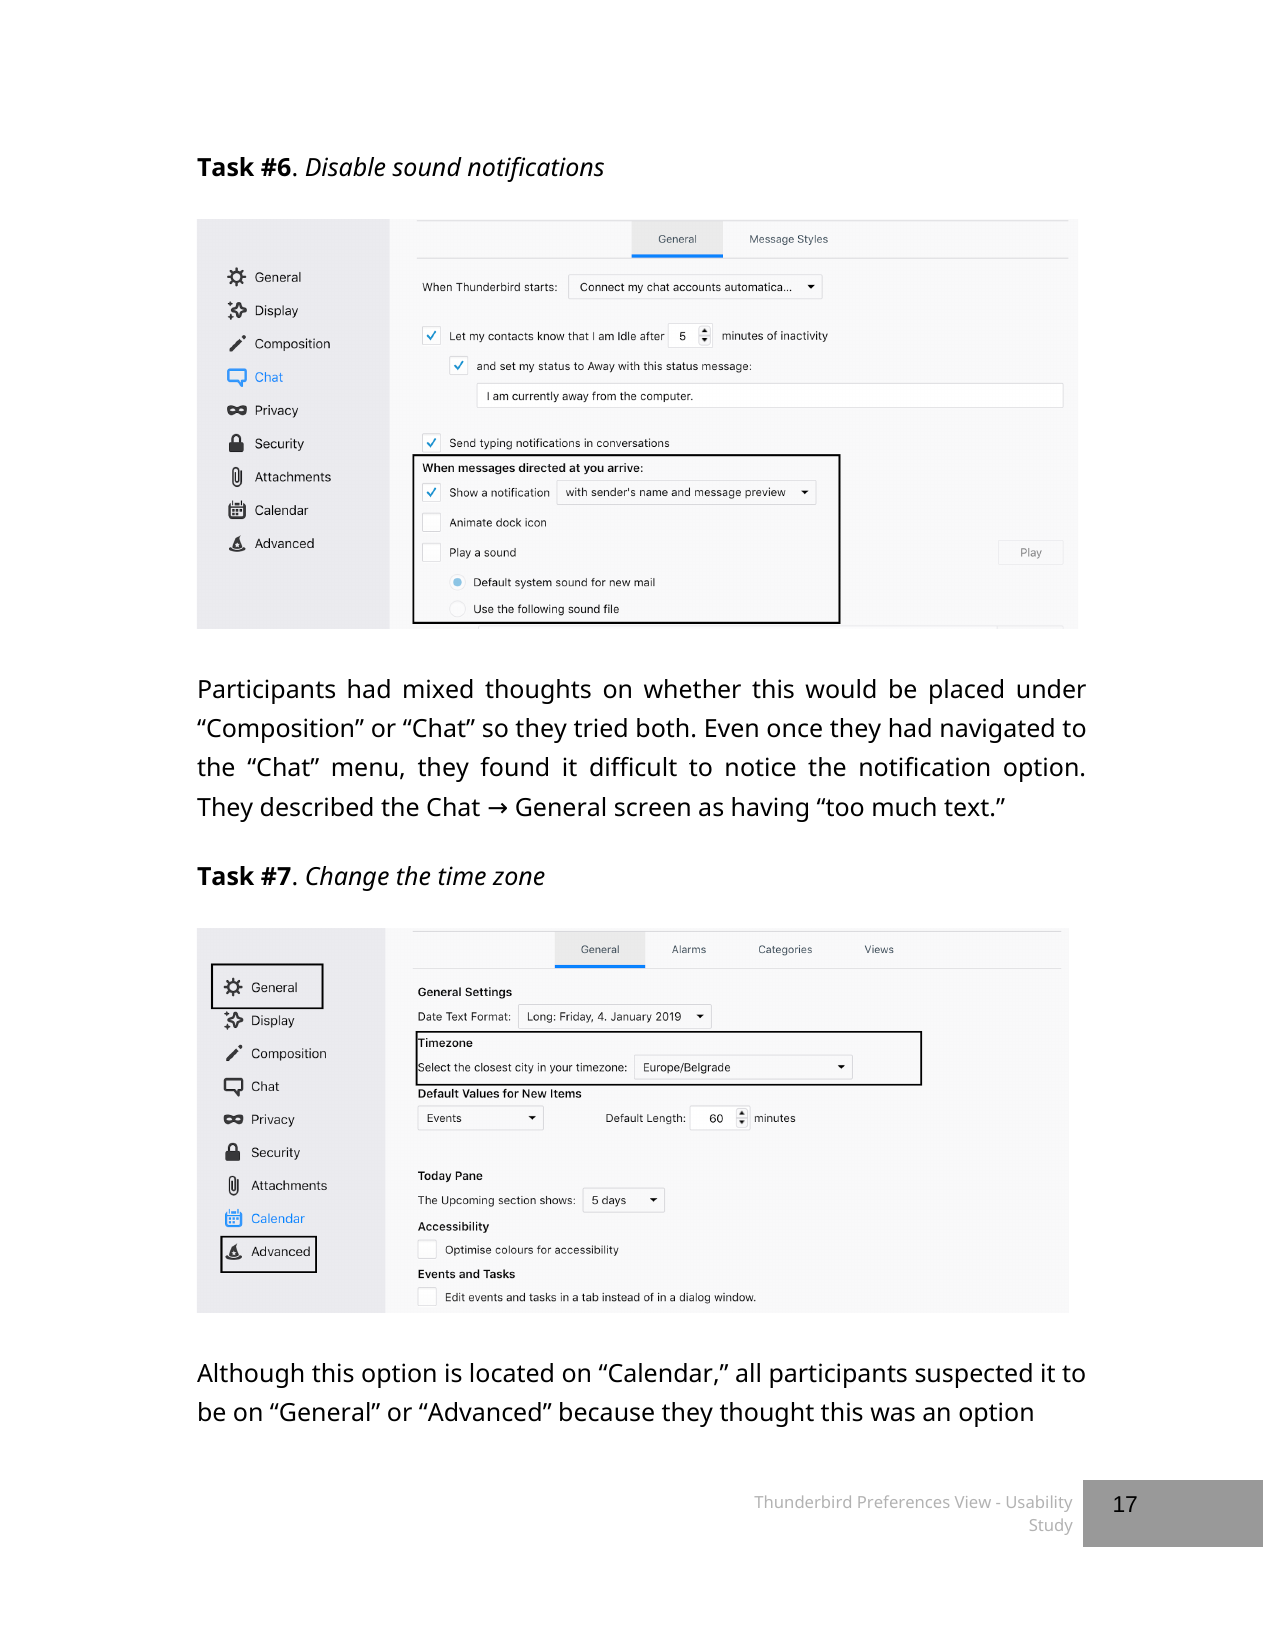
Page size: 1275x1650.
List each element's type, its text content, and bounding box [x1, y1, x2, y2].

text Although this option is located on “Calendar,” all participants suspected it to be on “General” or “Advanced” because they thought this was an option [197, 1355, 1087, 1429]
text Task #7. Change the time zone [197, 859, 1079, 893]
text Participants had mixed thoughts on whether this would be placed under “Composition” or “Chat” so they tried both. Even once they had navigated to the “Chat” menu, they found it difficult to notice the notification option. They described the Chat → General screen as having “too much text.” [197, 672, 1087, 823]
picture [196, 928, 1069, 1313]
text Task #6. Disable sound notifications [197, 150, 1079, 184]
picture [196, 219, 1079, 629]
